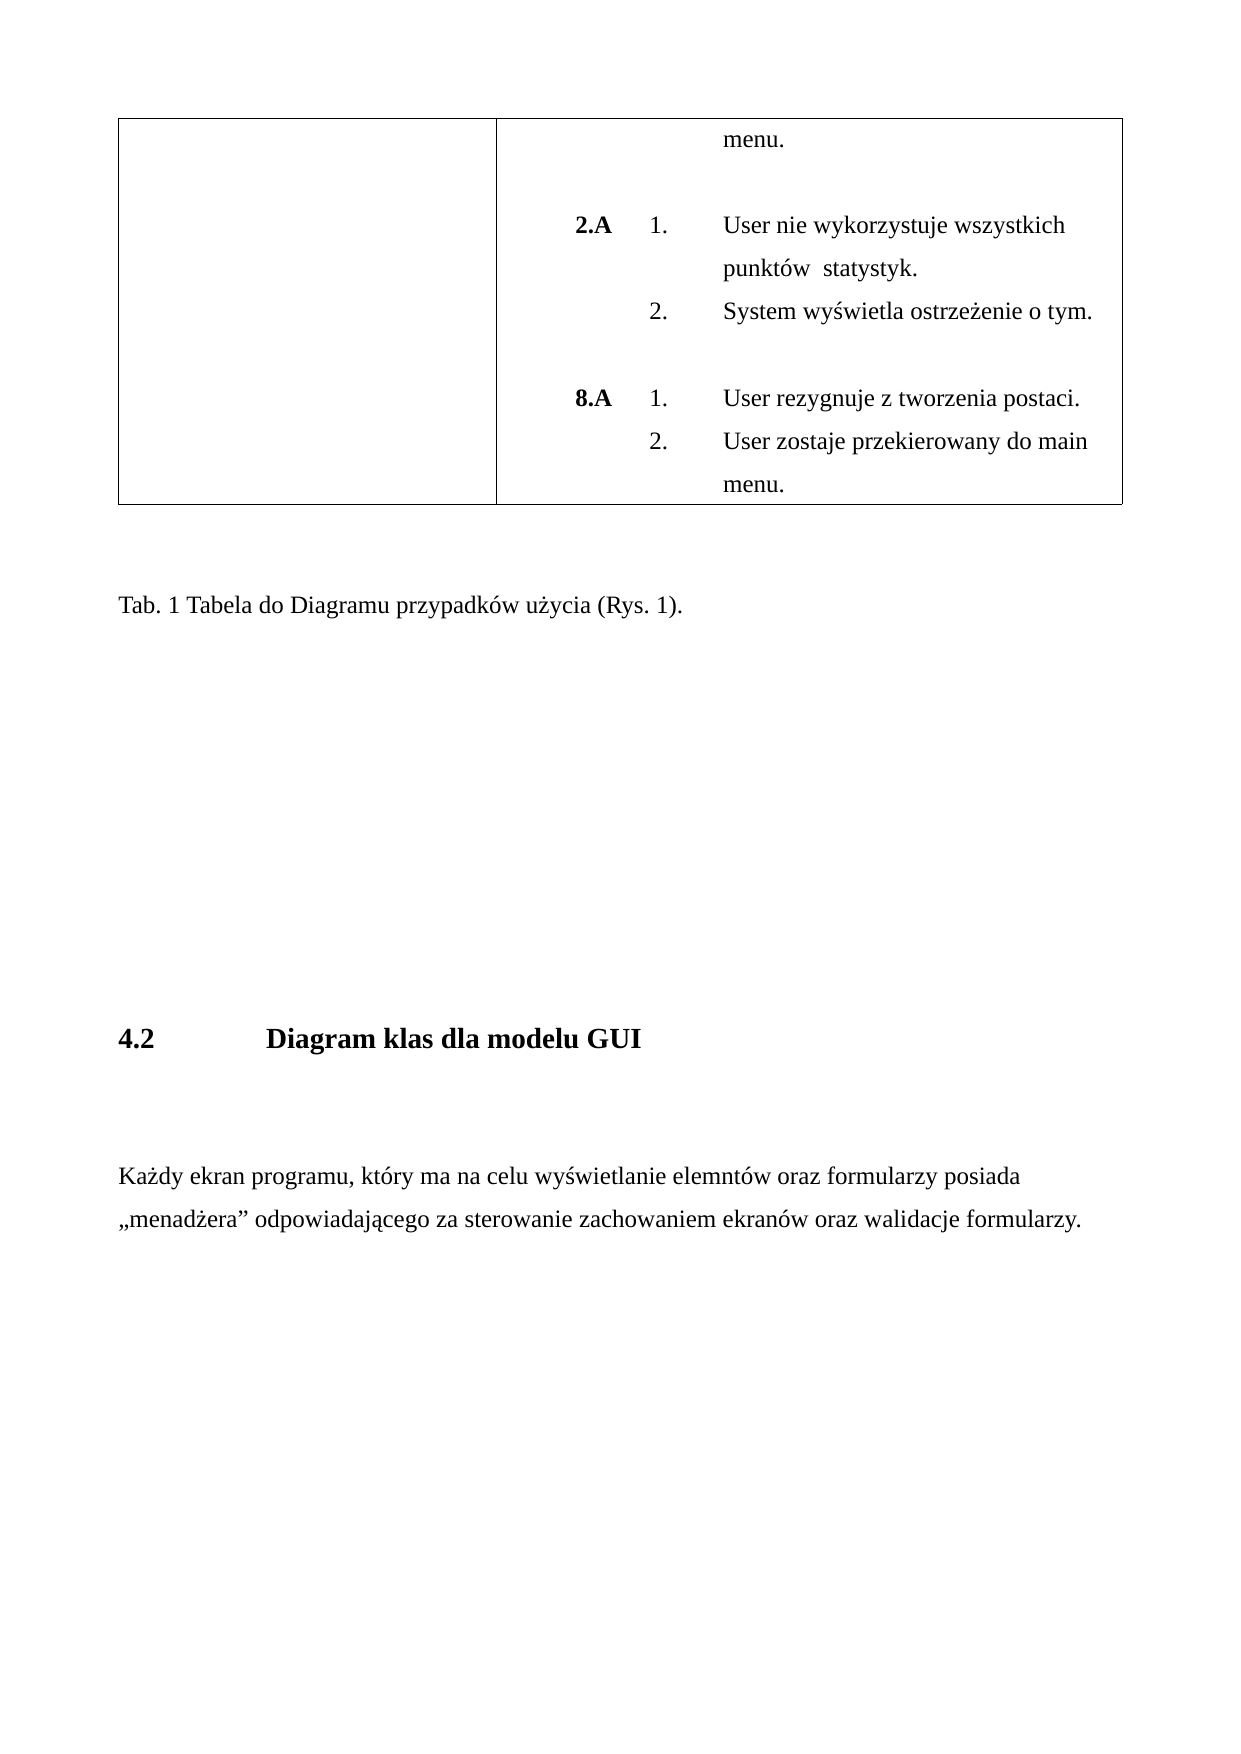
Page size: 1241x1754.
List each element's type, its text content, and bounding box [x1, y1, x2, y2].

text Każdy ekran programu, który ma na celu wyświetlanie elemntów oraz formularzy posiada „menadżera” odpowiadającego za sterowanie zachowaniem ekranów oraz walidacje formularzy. [118, 1161, 1122, 1233]
text Tab. 1 Tabela do Diagramu przypadków użycia (Rys. 1). [118, 590, 1122, 618]
table_cell Scenariusz główny: User otwiera menu kreatora postaci. System wyświetla graczowi okno z formularzem. Użytkownik uzupełnia formularz i klika „dalej”. System wyświetla graczowi ekran wyboru skilli. Gracz wybiera skille i wybiera kolejny krok System wyświetla graczowi zakładkę ekwipunek. Gracz wybiera ekwipunek. Zapisuje swoją nową postać. Wyjątki i rozszerzenia: 1.A 1. User rezygnuje z tworzenia postaci. 2. User zostaje przekierowany do main menu. 2.A 1. User nie wykorzystuje wszystkich punktów statystyk. 2. System wyświetla ostrzeżenie o tym. 8.A 1. User rezygnuje z tworzenia postaci. 2. User zostaje przekierowany do main menu. [497, 119, 1122, 503]
table_cell [119, 119, 496, 503]
text 4.2 Diagram klas dla modelu GUI [118, 1021, 1122, 1054]
